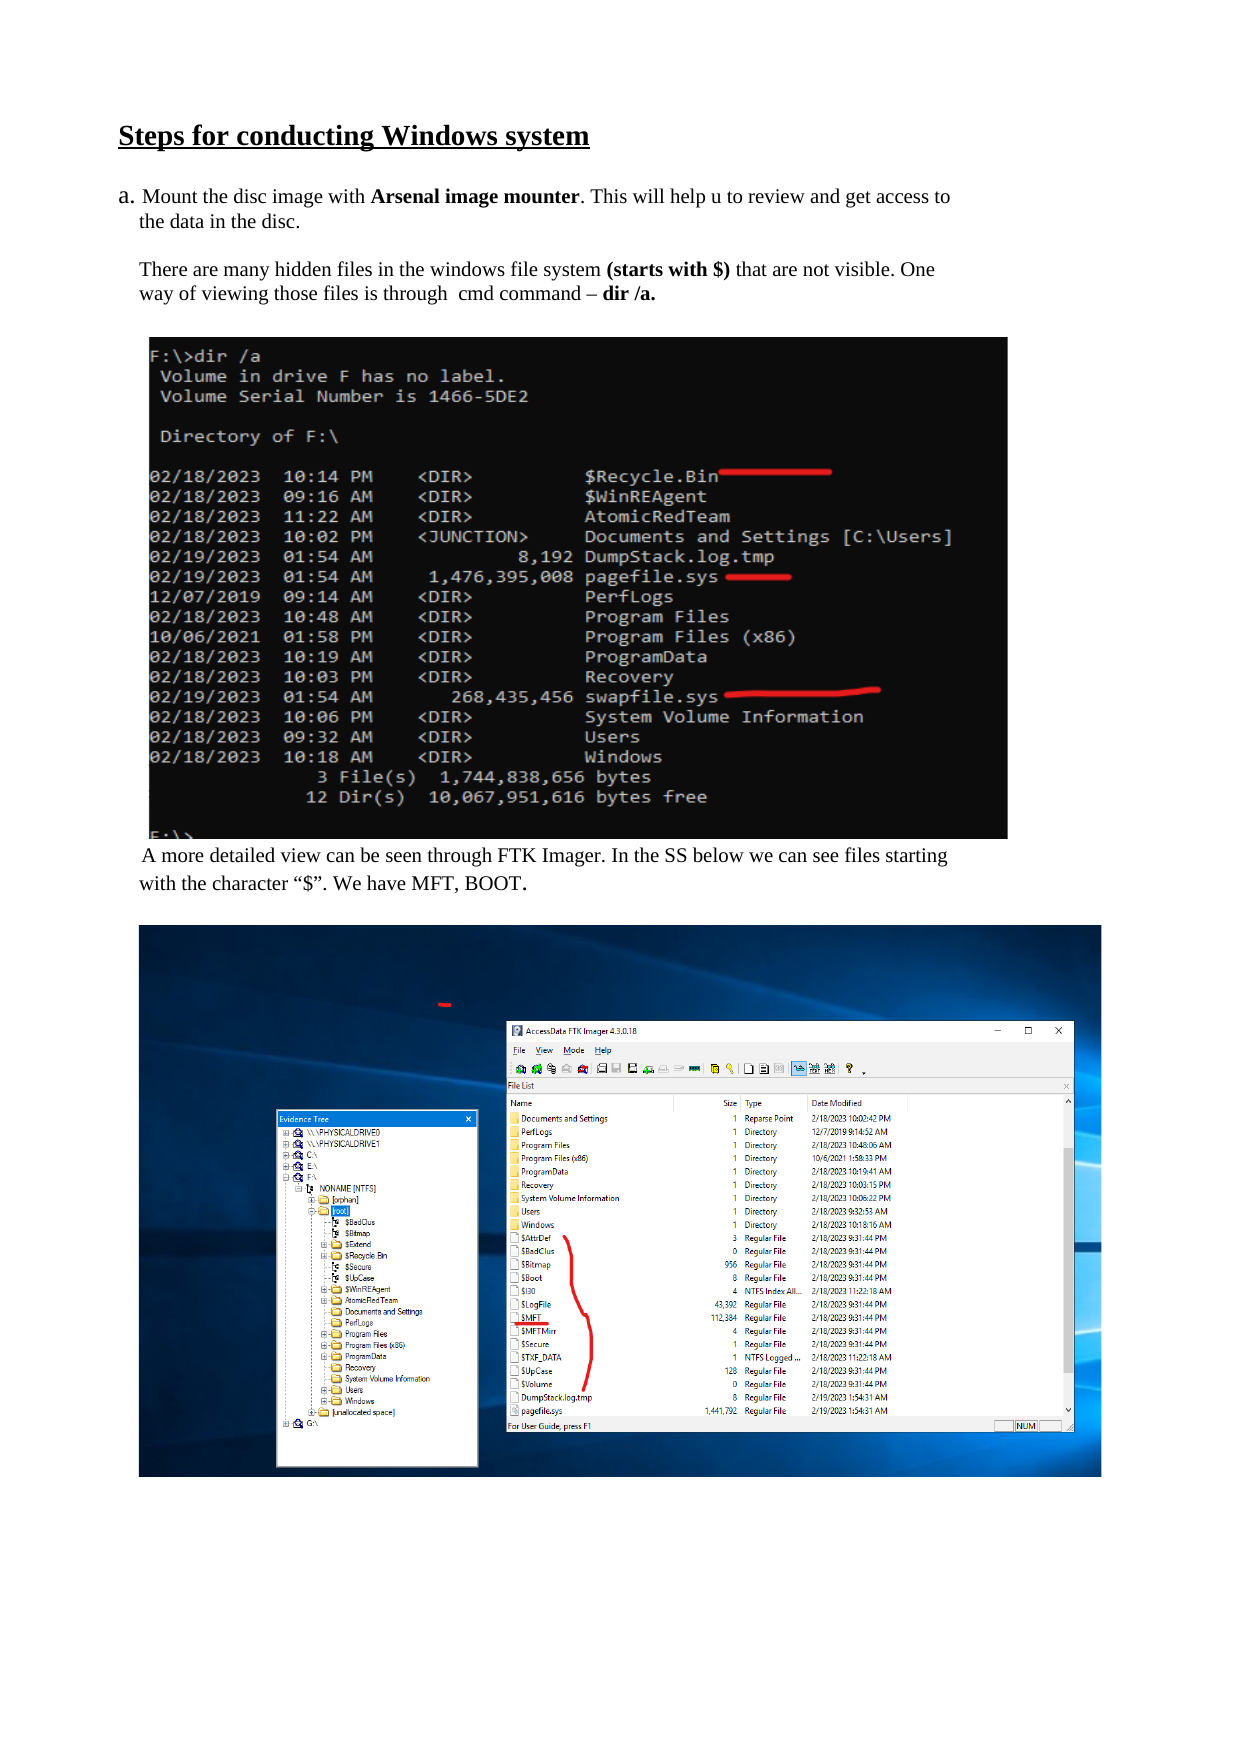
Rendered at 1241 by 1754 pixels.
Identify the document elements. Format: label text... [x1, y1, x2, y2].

text a. Mount the disc image with Arsenal image mounter. This will help u to review and get access to [118, 180, 1122, 209]
text There are many hidden files in the windows file system (starts with $) that are not visible. One [118, 257, 1122, 281]
text A more detailed view can be seen through FTK Imager. In the SS below we can see files starting [118, 334, 1122, 867]
picture [148, 337, 1008, 839]
text Steps for conducting Windows system [118, 118, 1122, 152]
text way of viewing those files is through cmd command – dir /a. [118, 281, 1122, 305]
text the data in the disc. [118, 209, 1122, 233]
text with the character “$”. We have MFT, BOOT. [118, 867, 1122, 896]
picture [138, 925, 1102, 1477]
